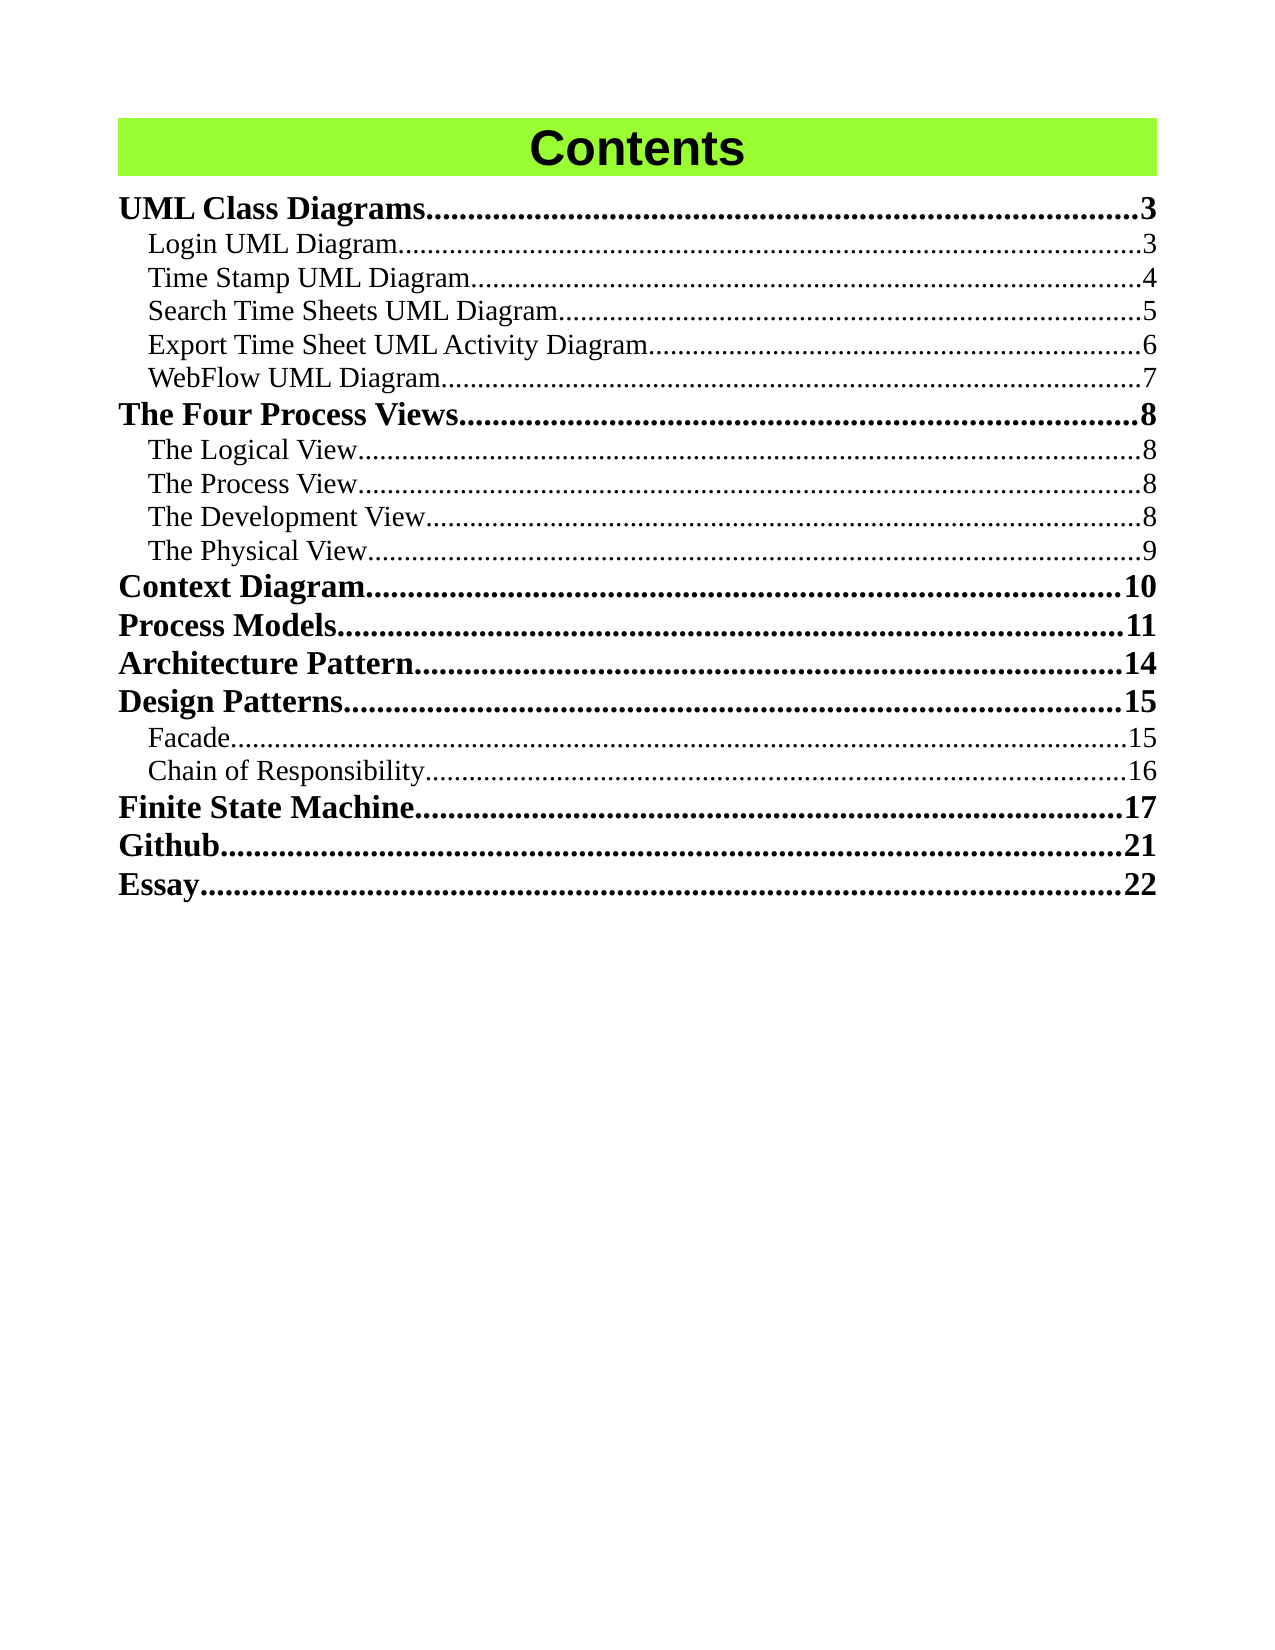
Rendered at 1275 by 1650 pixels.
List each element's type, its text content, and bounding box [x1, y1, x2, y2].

subtitle Contents [118, 118, 1157, 176]
text The Development View 8 [148, 499, 1157, 533]
text The Logical View 8 [148, 432, 1157, 466]
text The Four Process Views 8 [118, 394, 1157, 432]
text Export Time Sheet UML Activity Diagram 6 [148, 327, 1157, 361]
text WebFlow UML Diagram 7 [148, 361, 1157, 394]
text Chain of Responsibility 16 [148, 753, 1157, 787]
text Search Time Sheets UML Diagram 5 [148, 293, 1157, 327]
text The Process View 8 [148, 466, 1157, 499]
text Design Patterns 15 [118, 682, 1157, 720]
text Login UML Diagram 3 [148, 226, 1157, 260]
text The Physical View 9 [148, 533, 1157, 567]
text UML Class Diagrams 3 [118, 188, 1157, 226]
text Facade 15 [148, 720, 1157, 753]
text Process Models 11 [118, 605, 1157, 643]
text Finite State Machine 17 [118, 787, 1157, 825]
text Time Stamp UML Diagram 4 [148, 260, 1157, 293]
text Architecture Pattern 14 [118, 643, 1157, 682]
text Essay 22 [118, 864, 1157, 902]
text Context Diagram 10 [118, 567, 1157, 605]
text Github 21 [118, 825, 1157, 864]
